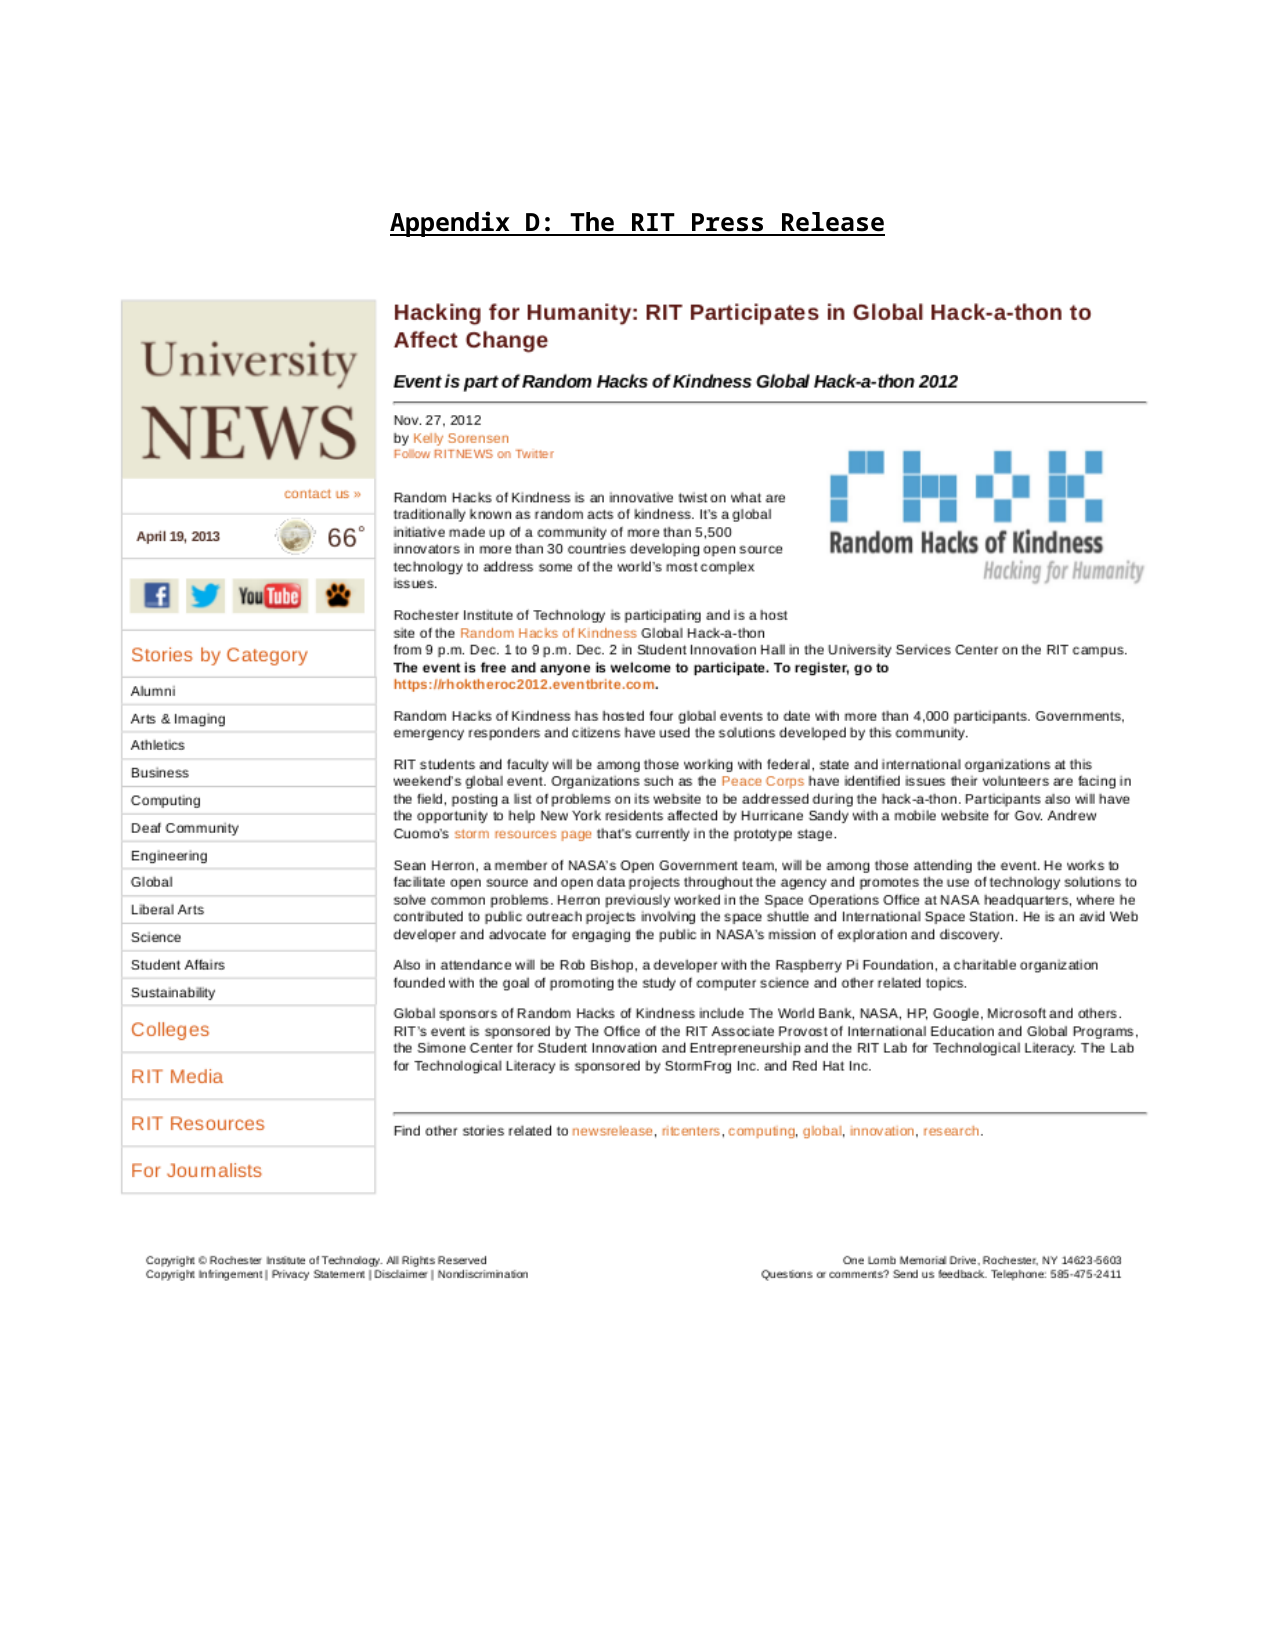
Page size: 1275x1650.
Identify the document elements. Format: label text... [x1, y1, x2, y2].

text Appendix D: The RIT Press Release [118, 205, 1157, 239]
picture [113, 292, 1153, 1292]
